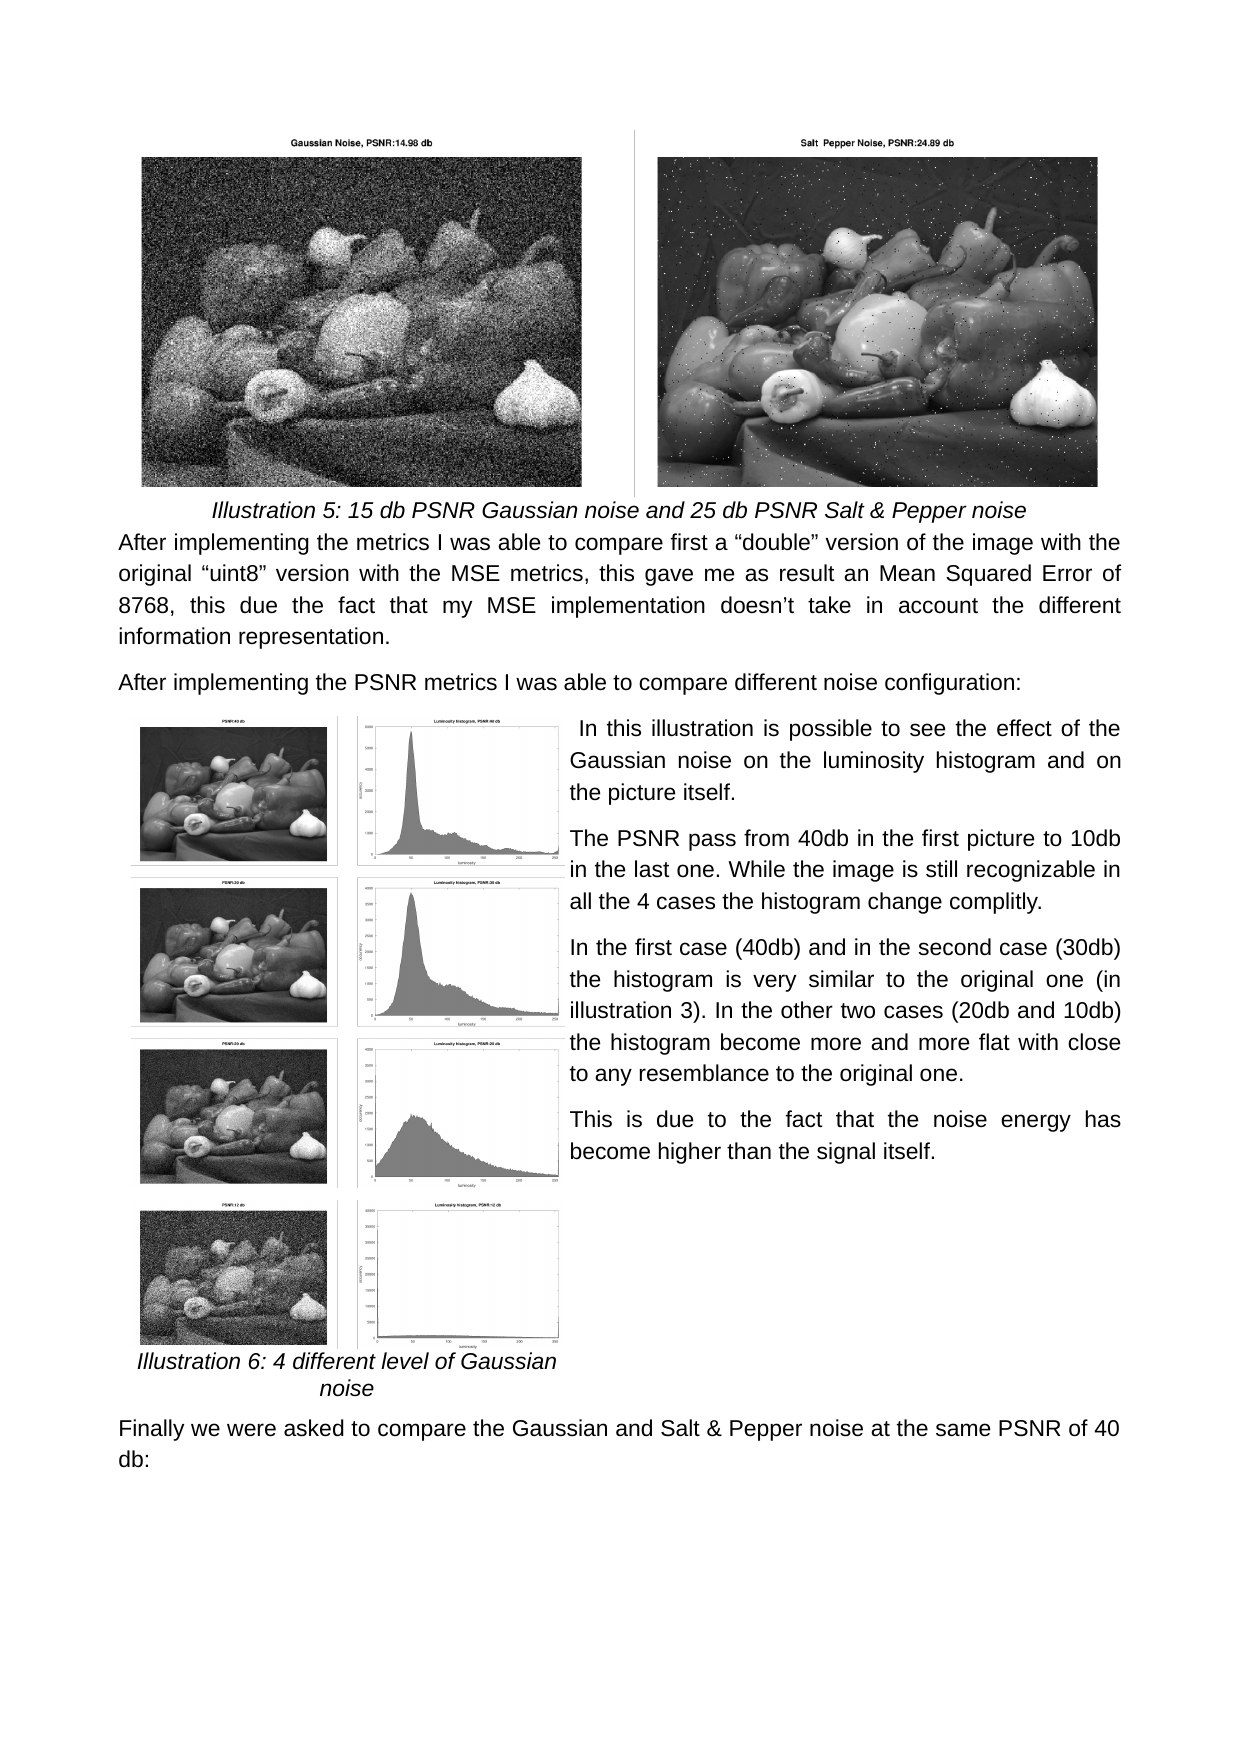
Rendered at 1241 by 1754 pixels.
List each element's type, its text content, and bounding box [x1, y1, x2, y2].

text Finally we were asked to compare the Gaussian and Salt & Pepper noise at the same PSNR of 40 db: [118, 1415, 1122, 1473]
text In this illustration is possible to see the effect of the Gaussian noise on the luminosity histogram and on the picture itself. [118, 704, 1122, 805]
picture [130, 716, 565, 1349]
text Illustration 6: 4 different level of Gaussian noise [126, 717, 569, 1401]
text The PSNR pass from 40db in the first picture to 10db in the last one. While the image is still recognizable in all the 4 cases the histogram change complitly. [569, 825, 1122, 914]
text After implementing the PSNR metrics I was able to compare different noise configuration: [118, 669, 1122, 696]
picture [118, 130, 1123, 497]
text After implementing the metrics I was able to compare first a “double” version of the image with the original “uint8” version with the MSE metrics, this gave me as result an Mean Squared Error of 8768, this due the fact that my MSE implementation doesn’t take in account the different information representation. [118, 523, 1122, 649]
text Illustration 5: 15 db PSNR Gaussian noise and 25 db PSNR Salt & Pepper noise [118, 497, 1122, 523]
text [118, 118, 1122, 130]
text This is due to the fact that the noise energy has become higher than the signal itself. [569, 1106, 1122, 1164]
text In the first case (40db) and in the second case (30db) the histogram is very similar to the original one (in illustration 3). In the other two cases (20db and 10db) the histogram become more and more flat with close to any resemblance to the original one. [569, 934, 1122, 1087]
